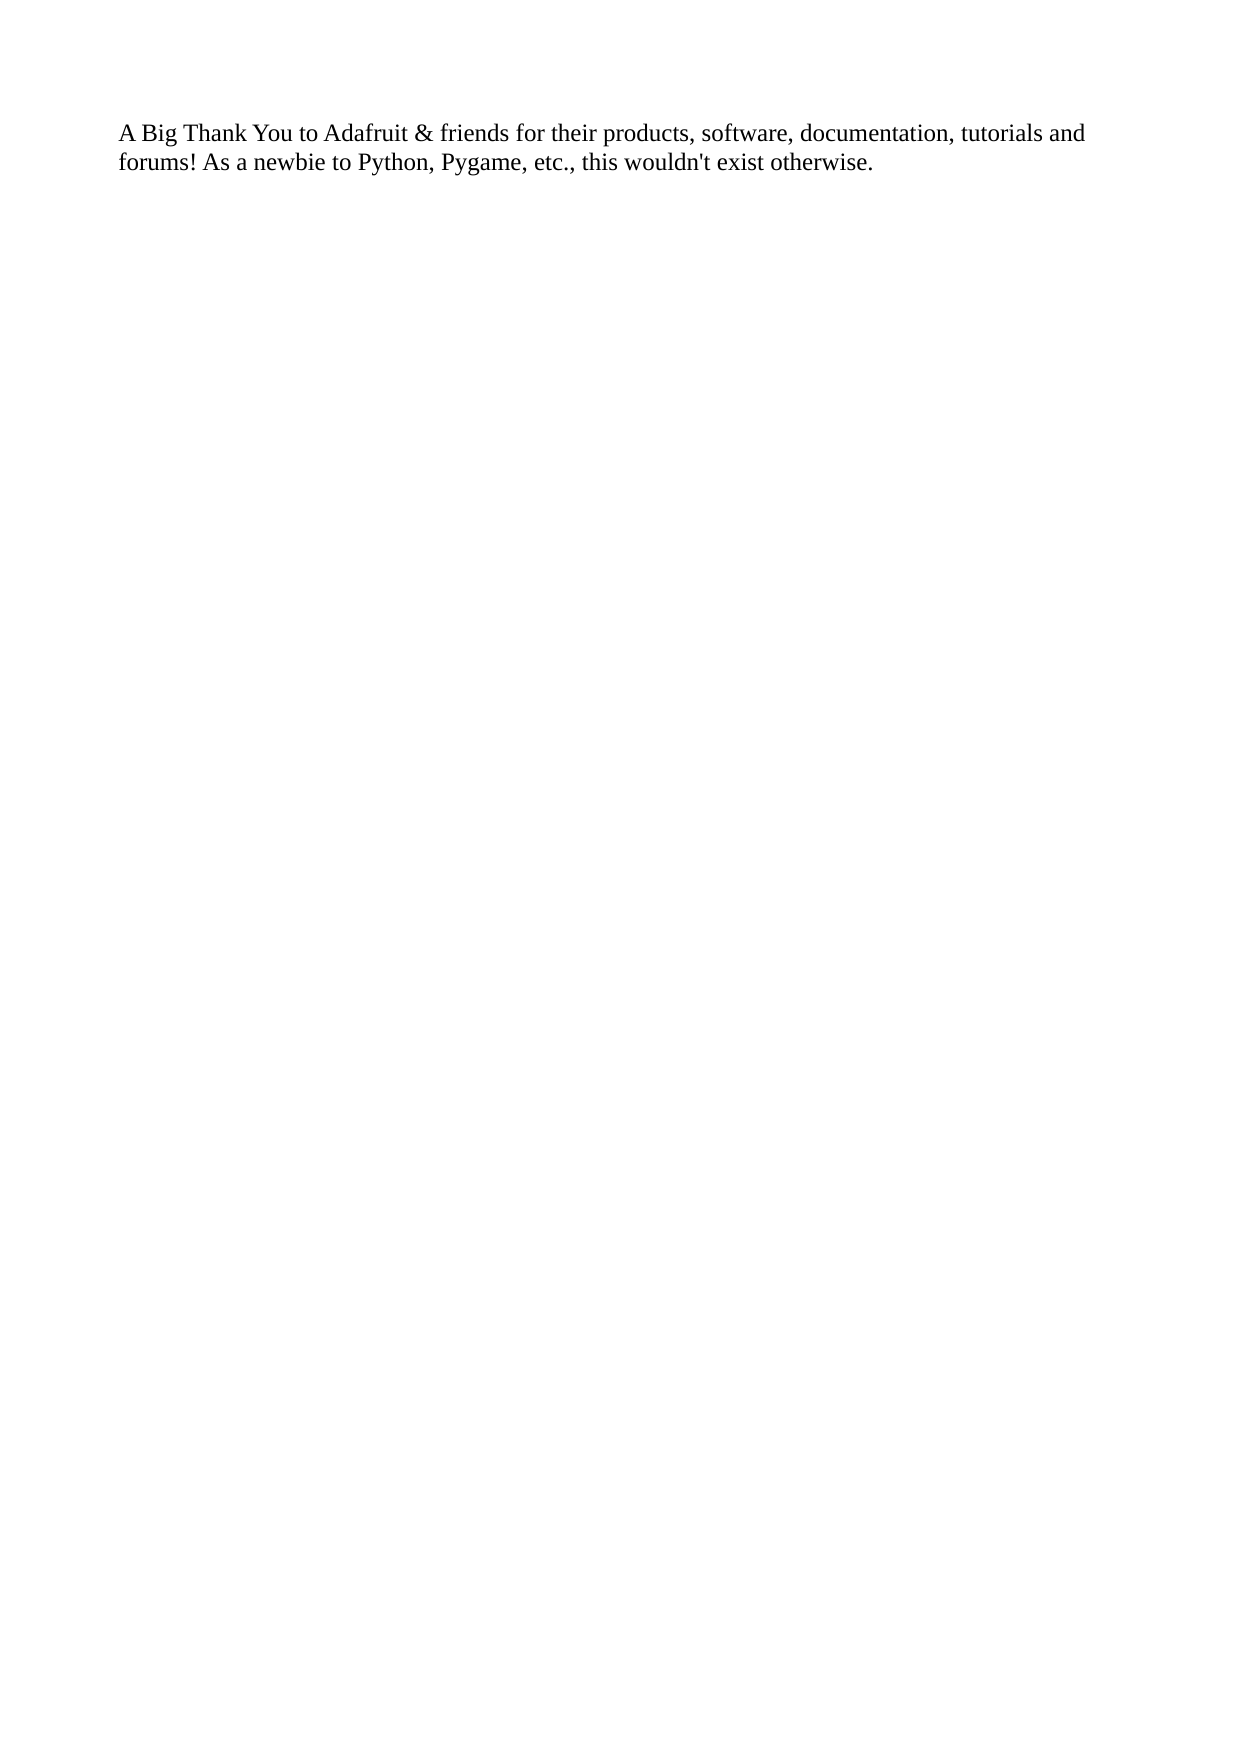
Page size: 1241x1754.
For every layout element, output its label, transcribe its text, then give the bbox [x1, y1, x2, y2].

text A Big Thank You to Adafruit & friends for their products, software, documentation, tutorials and forums! As a newbie to Python, Pygame, etc., this wouldn't exist otherwise. [118, 118, 1122, 176]
